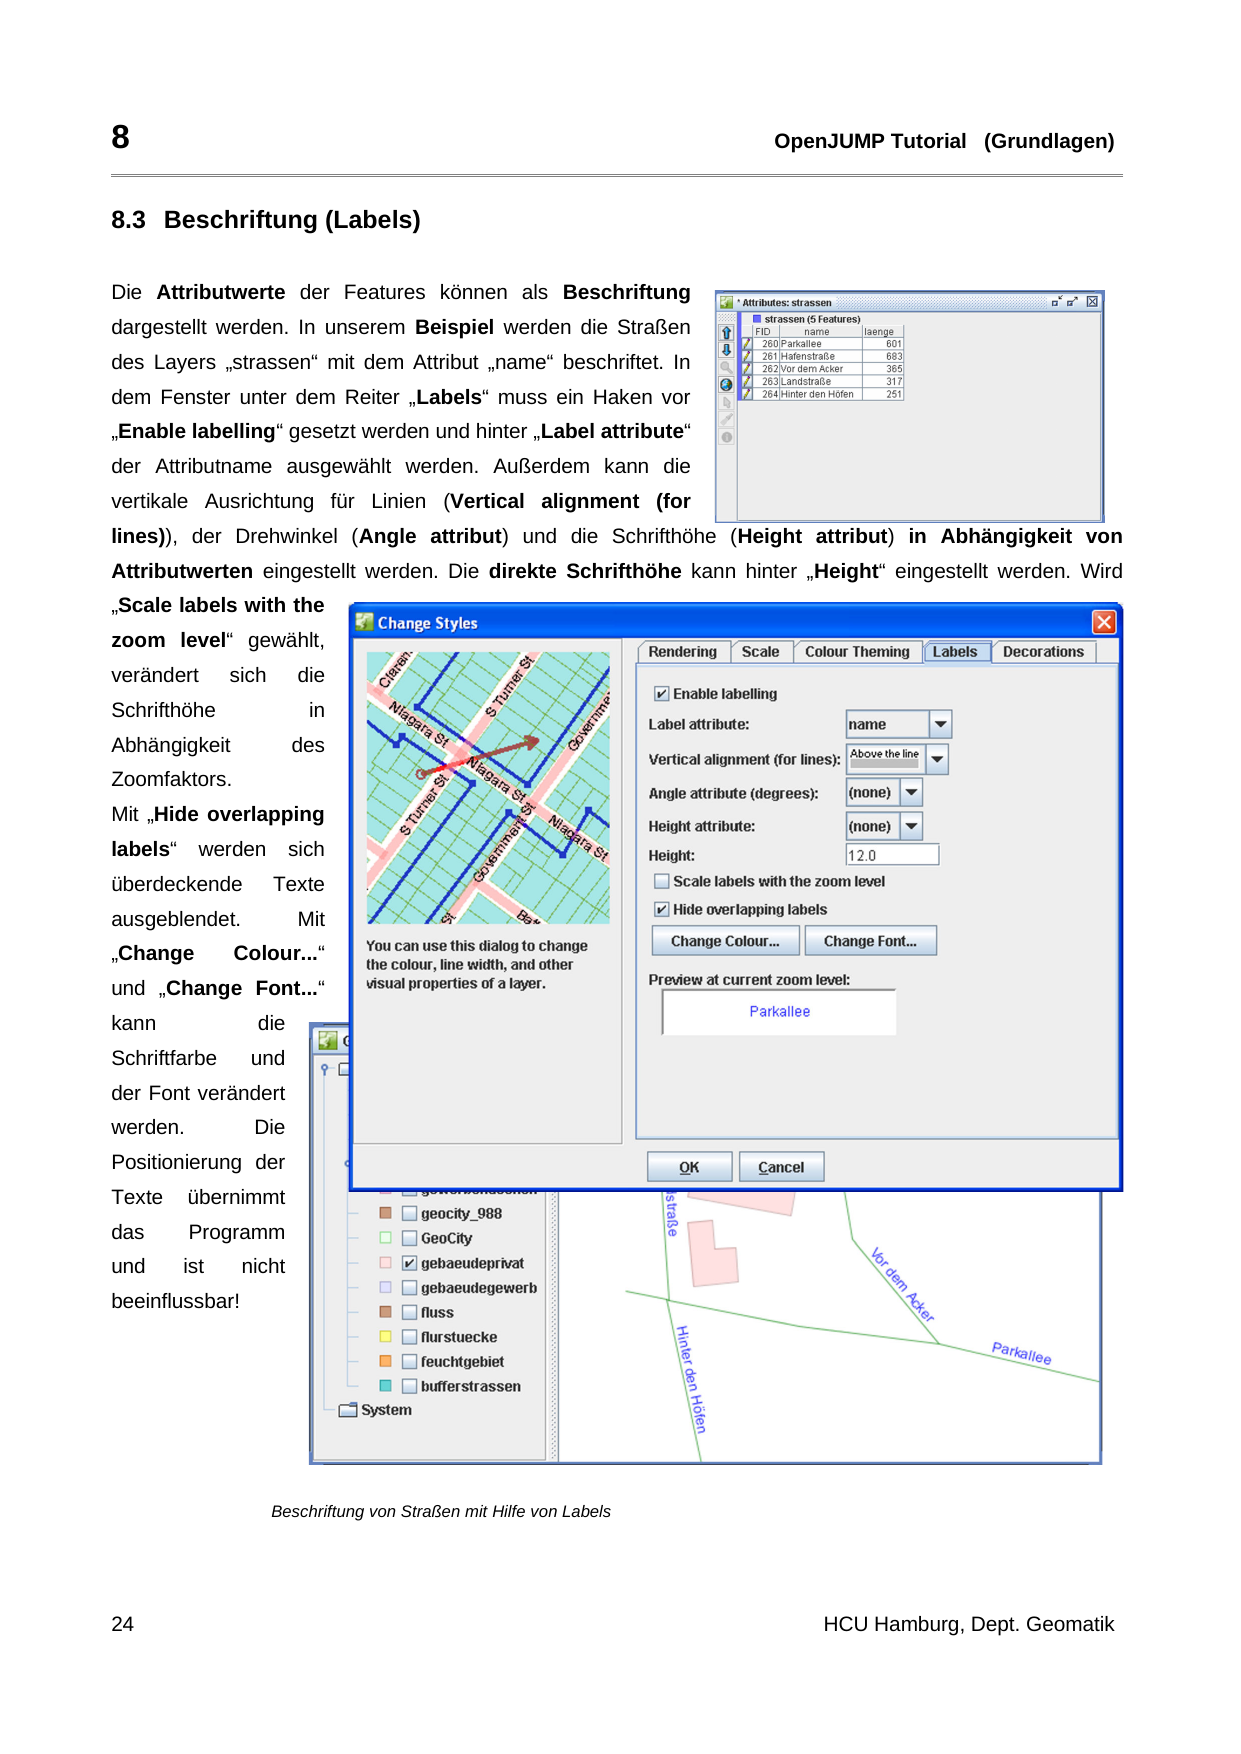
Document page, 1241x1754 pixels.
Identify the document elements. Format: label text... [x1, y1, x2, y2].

subtitle Beschriftung (Labels) [111, 206, 1123, 234]
picture [308, 602, 1124, 1465]
text Mit „Hide overlapping labels“ werden sich überdeckende Texte ausgeblendet. Mit „Change Colour...“ und „Change Font...“ kann die Schriftfarbe und der Font verändert werden. Die Positionierung der Texte übernimmt das Programm und ist nicht beeinflussbar! [111, 803, 348, 1313]
text Beschriftung von Straßen mit Hilfe von Labels [111, 1429, 1123, 1522]
text Die Attributwerte der Features können als Beschriftung dargestellt werden. In unserem Beispiel werden die Straßen des Layers „strassen“ mit dem Attribut „name“ beschriftet. In dem Fenster unter dem Reiter „Labels“ muss ein Haken vor „Enable labelling“ gesetzt werden und hinter „Label attribute“ der Attributname ausgewählt werden. Außerdem kann die vertikale Ausrichtung für Linien (Vertical alignment (for lines)), der Drehwinkel (Angle attribut) und die Schrifthöhe (Height attribut) in Abhängigkeit von Attributwerten eingestellt werden. Die direkte Schrifthöhe kann hinter „Height“ eingestellt werden. Wird „Scale labels with the zoom level“ gewählt, verändert sich die Schrifthöhe in Abhängigkeit des Zoomfaktors. [111, 281, 1123, 791]
picture [714, 290, 1105, 523]
